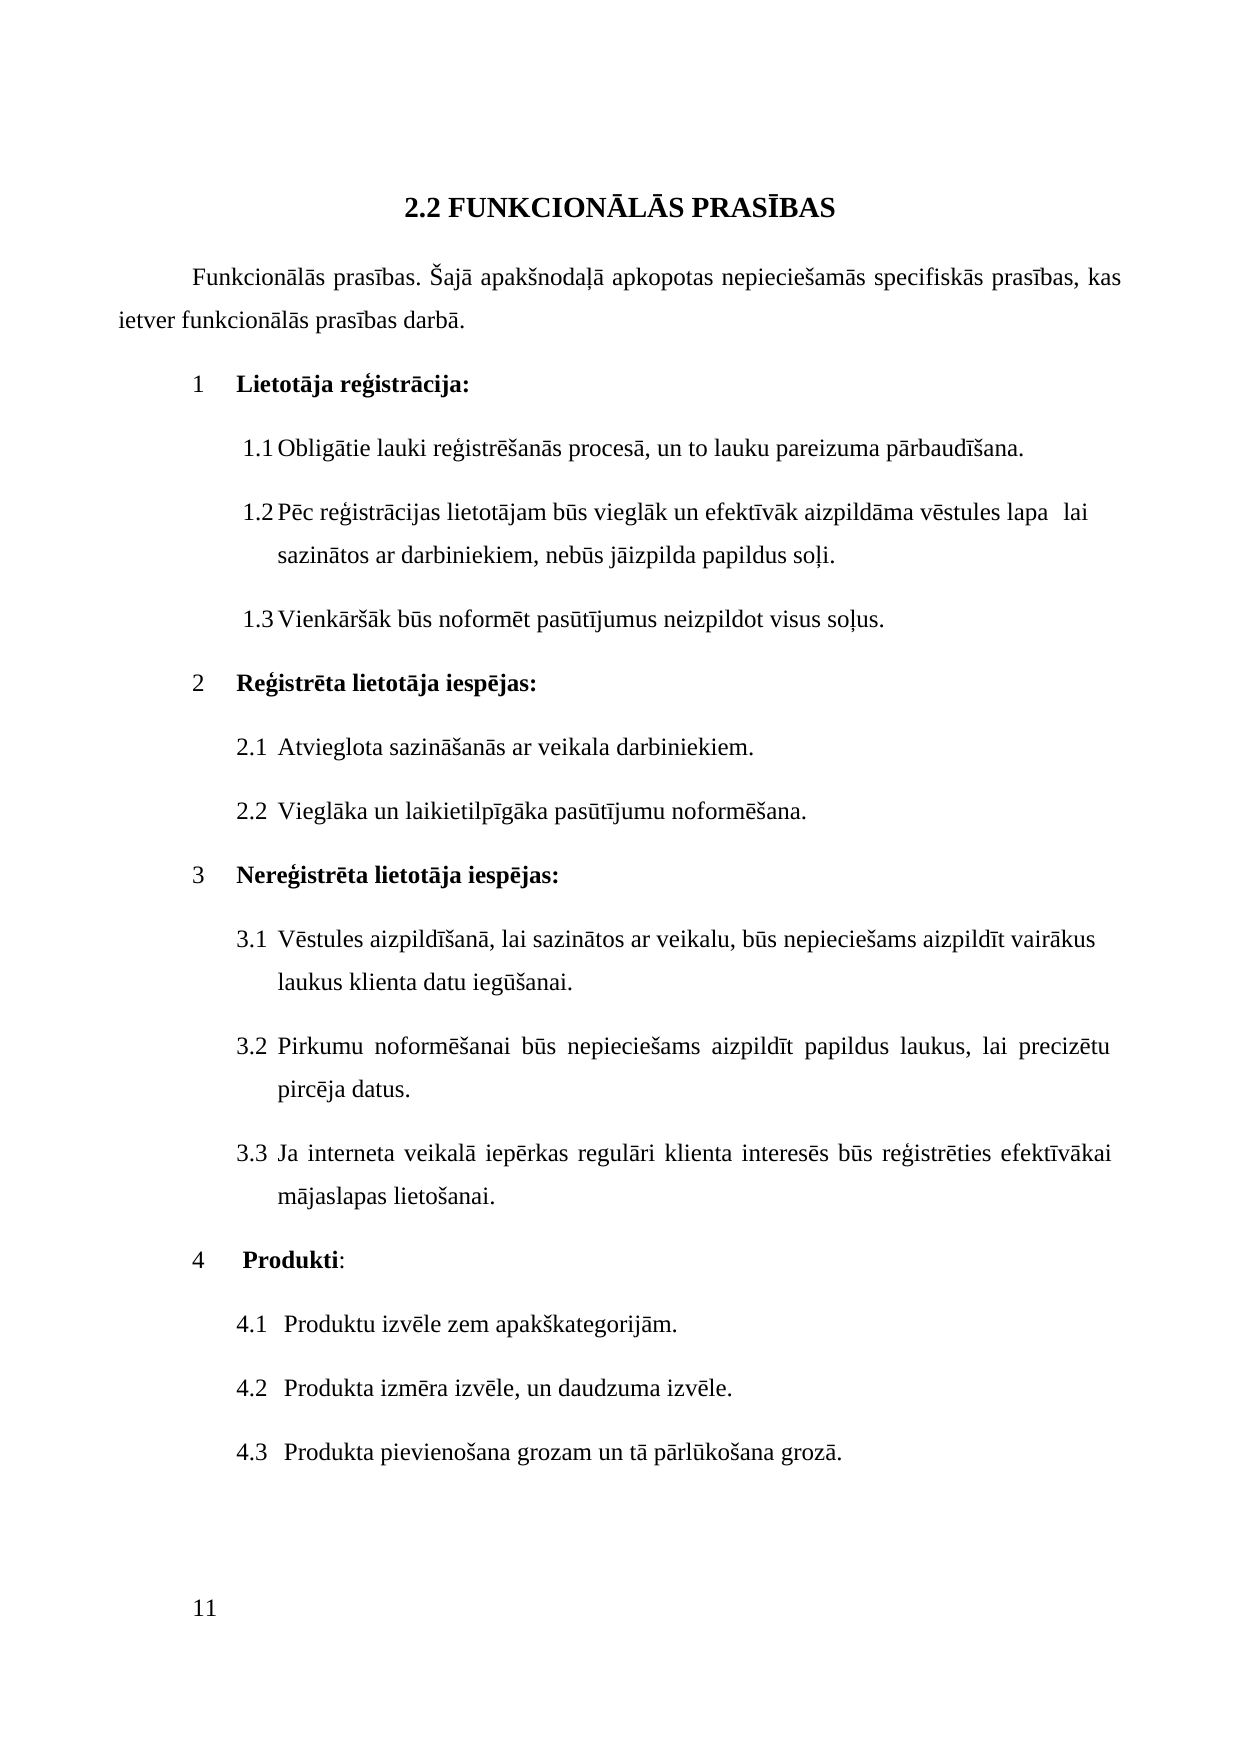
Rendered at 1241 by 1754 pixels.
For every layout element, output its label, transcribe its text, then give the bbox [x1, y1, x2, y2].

text Funkcionālās prasības. Šajā apakšnodaļā apkopotas nepieciešamās specifiskās prasības, kas ietver funkcionālās prasības darbā. [118, 262, 1122, 334]
list Pēc reģistrācijas lietotājam būs vieglāk un efektīvāk aizpildāma vēstules lapa lai sazinātos ar darbiniekiem, nebūs jāizpilda papildus soļi. [242, 497, 1122, 569]
list Ja interneta veikalā iepērkas regulāri klienta interesēs būs reģistrēties efektīvākai mājaslapas lietošanai. [236, 1138, 1122, 1210]
list Obligātie lauki reģistrēšanās procesā, un to lauku pareizuma pārbaudīšana. [242, 433, 1122, 462]
list Nereģistrēta lietotāja iespējas: [118, 860, 1122, 888]
list Vēstules aizpildīšanā, lai sazinātos ar veikalu, būs nepieciešams aizpildīt vairākus laukus klienta datu iegūšanai. [236, 924, 1122, 996]
list Reģistrēta lietotāja iespējas: [118, 668, 1122, 697]
list Produkta izmēra izvēle, un daudzuma izvēle. [236, 1373, 1122, 1402]
list Atvieglota sazināšanās ar veikala darbiniekiem. [236, 732, 1122, 761]
list Produktu izvēle zem apakškategorijām. [236, 1309, 1122, 1338]
list Lietotāja reģistrācija: [118, 369, 1122, 398]
text 2.2 FUNKCIONĀLĀS PRASĪBAS [118, 191, 1122, 224]
list Vienkāršāk būs noformēt pasūtījumus neizpildot visus soļus. [242, 604, 1122, 633]
list Produkta pievienošana grozam un tā pārlūkošana grozā. [236, 1437, 1122, 1466]
list Vieglāka un laikietilpīgāka pasūtījumu noformēšana. [236, 796, 1122, 824]
list Pirkumu noformēšanai būs nepieciešams aizpildīt papildus laukus, lai precizētu pircēja datus. [236, 1031, 1122, 1103]
list Produkti: [118, 1245, 1122, 1274]
